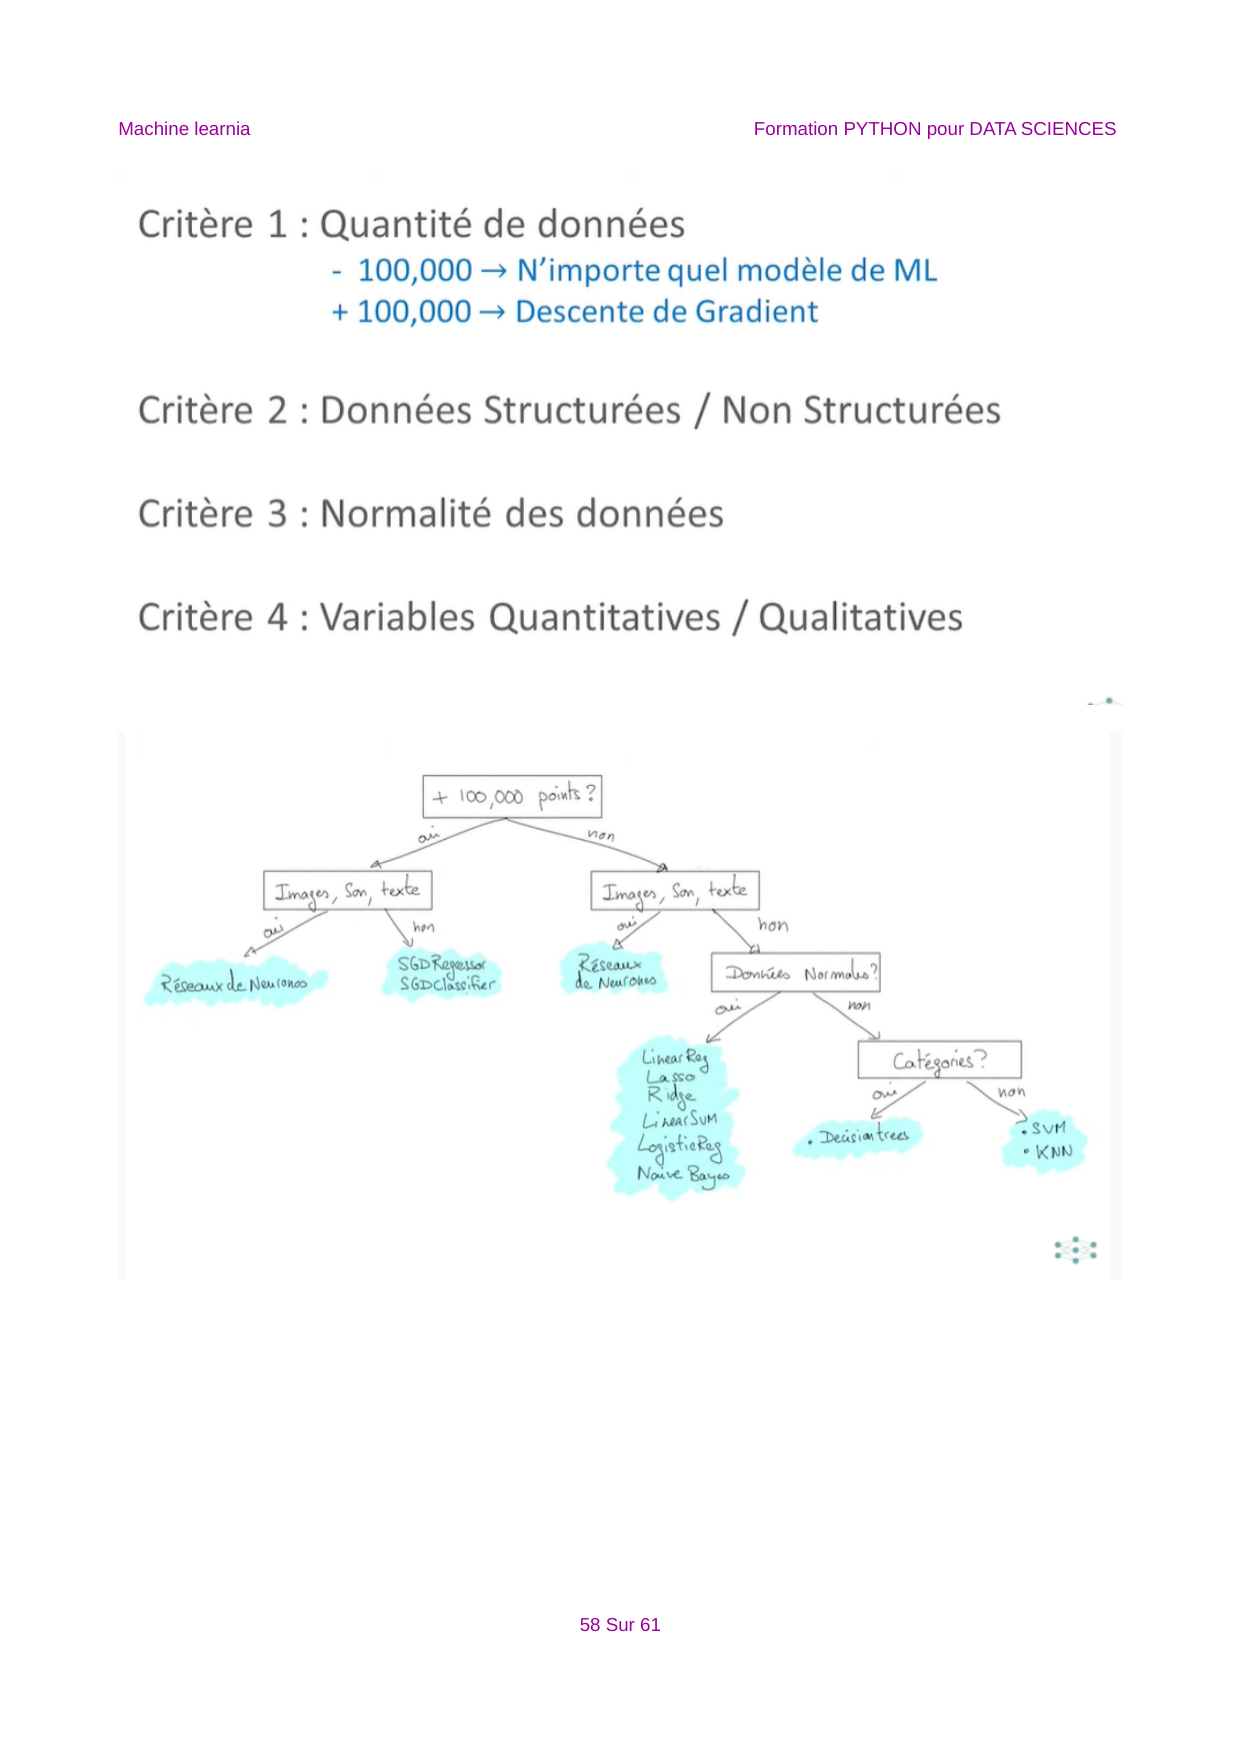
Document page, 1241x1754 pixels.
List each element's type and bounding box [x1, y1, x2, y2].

picture [118, 169, 1122, 705]
picture [118, 732, 1122, 1280]
